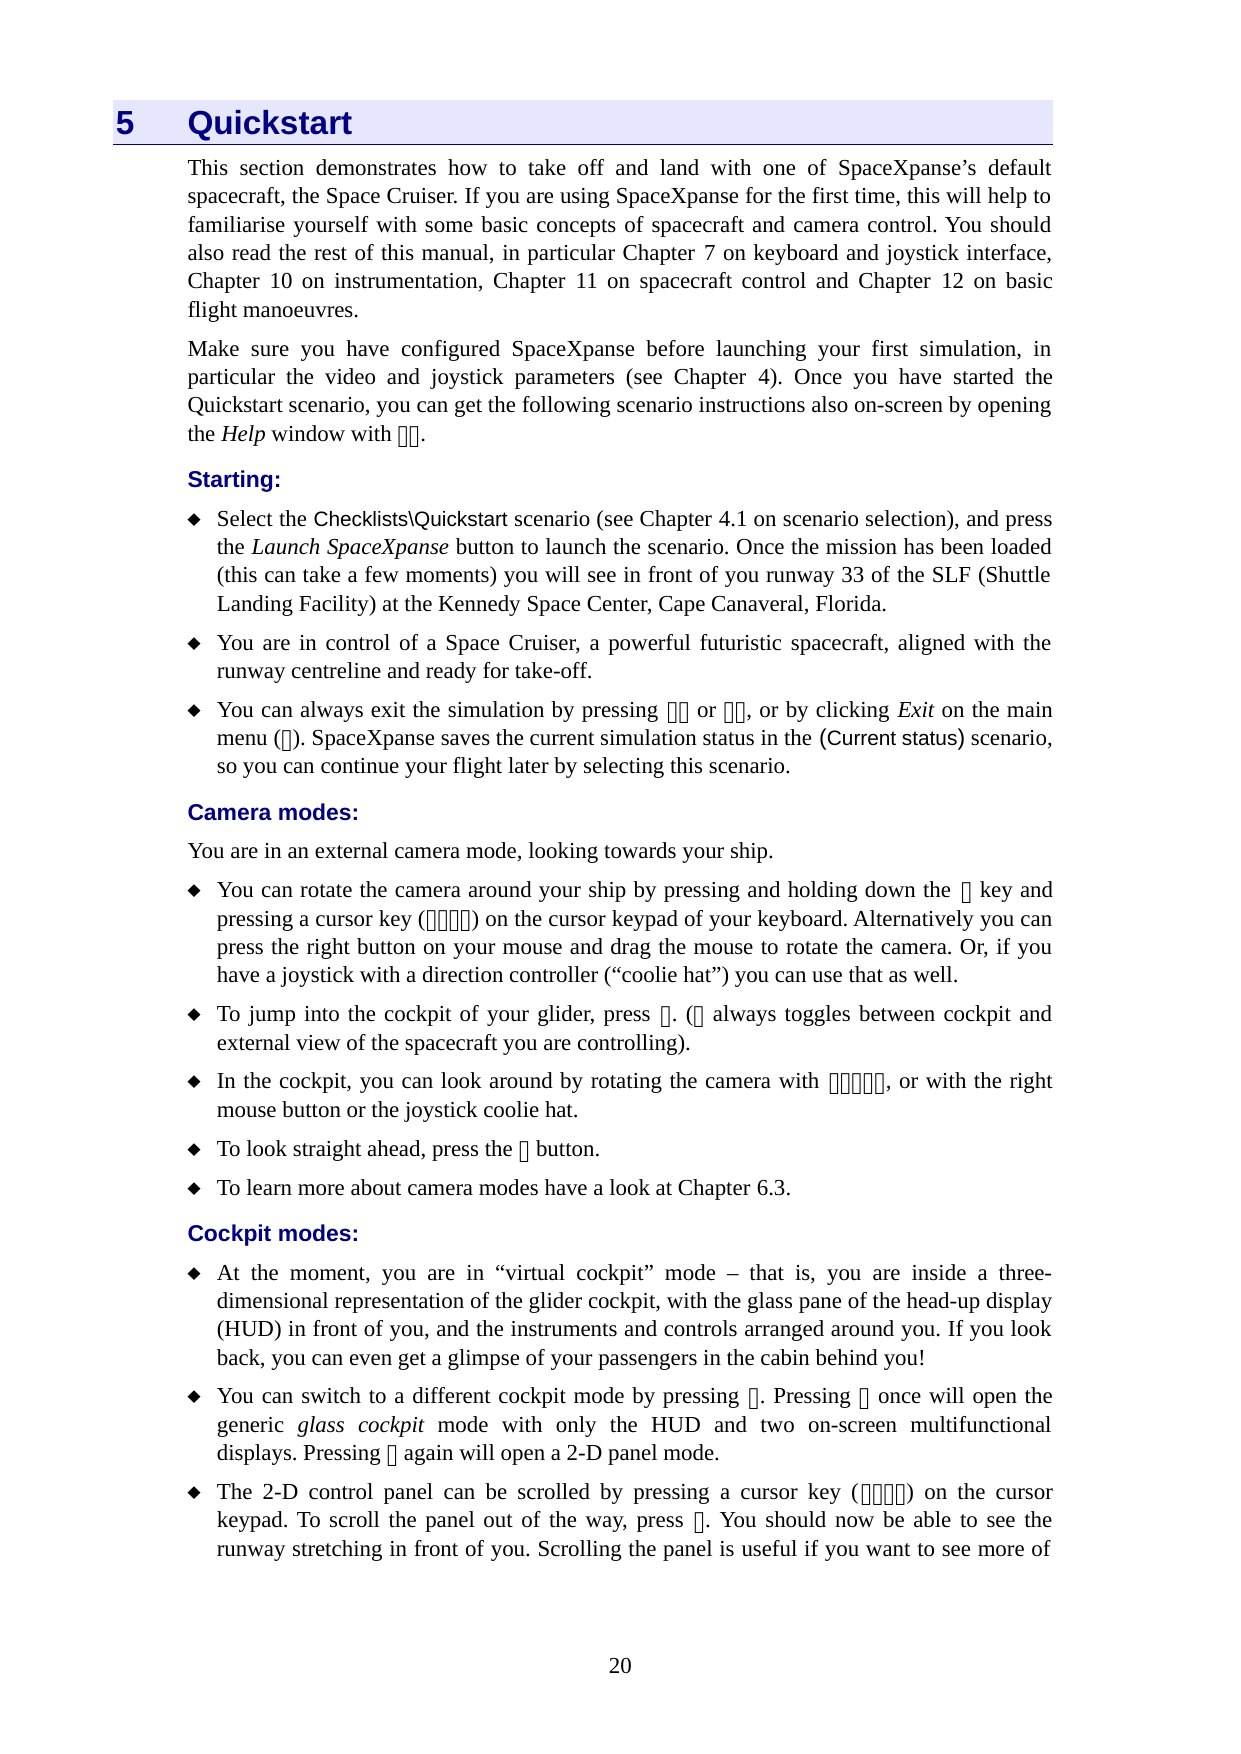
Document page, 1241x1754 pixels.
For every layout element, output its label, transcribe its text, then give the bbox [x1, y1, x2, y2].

list The 2-D control panel can be scrolled by pressing a cursor key () on the cursor keypad. To scroll the panel out of the way, press . You should now be able to see the runway stretching in front of you. Scrolling the panel is useful if you want to see more of [187, 1477, 1053, 1562]
list To look straight ahead, press the  button. [187, 1133, 1053, 1162]
list You can always exit the simulation by pressing  or , or by clicking Exit on the main menu (). SpaceXpanse saves the current simulation status in the (Current status) scenario, so you can continue your flight later by selecting this scenario. [187, 694, 1053, 779]
list In the cockpit, you can look around by rotating the camera with , or with the right mouse button or the joystick coolie hat. [187, 1066, 1053, 1123]
subtitle Starting: [187, 466, 1053, 493]
list At the moment, you are in “virtual cockpit” mode – that is, you are inside a three-dimensional representation of the glider cockpit, with the glass pane of the head-up display (HUD) in front of you, and the instruments and controls arranged around you. If you look back, you can even get a glimpse of your passengers in the cabin behind you! [187, 1257, 1053, 1371]
subtitle Quickstart [113, 100, 1053, 144]
text This section demonstrates how to take off and land with one of SpaceXpanse’s default spacecraft, the Space Cruiser. If you are using SpaceXpanse for the first time, this will help to familiarise yourself with some basic concepts of spacecraft and camera control. You should also read the rest of this manual, in particular Chapter 7 on keyboard and joystick interface, Chapter 10 on instrumentation, Chapter 11 on spacecraft control and Chapter 12 on basic flight manoeuvres. [187, 153, 1053, 323]
subtitle Cockpit modes: [187, 1220, 1053, 1247]
text Make sure you have configured SpaceXpanse before launching your first simulation, in particular the video and joystick parameters (see Chapter 4). Once you have started the Quickstart scenario, you can get the following scenario instructions also on-screen by opening the Help window with . [187, 333, 1053, 447]
list You can rotate the camera around your ship by pressing and holding down the  key and pressing a cursor key () on the cursor keypad of your keyboard. Alternatively you can press the right button on your mouse and drag the mouse to rotate the camera. Or, if you have a joystick with a direction controller (“coolie hat”) you can use that as well. [187, 875, 1053, 988]
text You are in an external camera mode, looking towards your ship. [187, 836, 1053, 864]
list To jump into the cockpit of your glider, press . ( always toggles between cockpit and external view of the spacecraft you are controlling). [187, 999, 1053, 1056]
list To learn more about camera modes have a look at Chapter 6.2. [187, 1172, 1053, 1201]
subtitle Camera modes: [187, 799, 1053, 825]
list You can switch to a different cockpit mode by pressing . Pressing  once will open the generic glass cockpit mode with only the HUD and two on-screen multifunctional displays. Pressing  again will open a 2-D panel mode. [187, 1381, 1053, 1466]
list You are in control of a Space Cruiser, a powerful futuristic spacecraft, aligned with the runway centreline and ready for take-off. [187, 627, 1053, 684]
list Select the Checklists\Quickstart scenario (see Chapter 4.1 on scenario selection), and press the Launch SpaceXpanse button to launch the scenario. Once the mission has been loaded (this can take a few moments) you will see in front of you runway 33 of the SLF (Shuttle Landing Facility) at the Kennedy Space Center, Cape Canaveral, Florida. [187, 503, 1053, 617]
